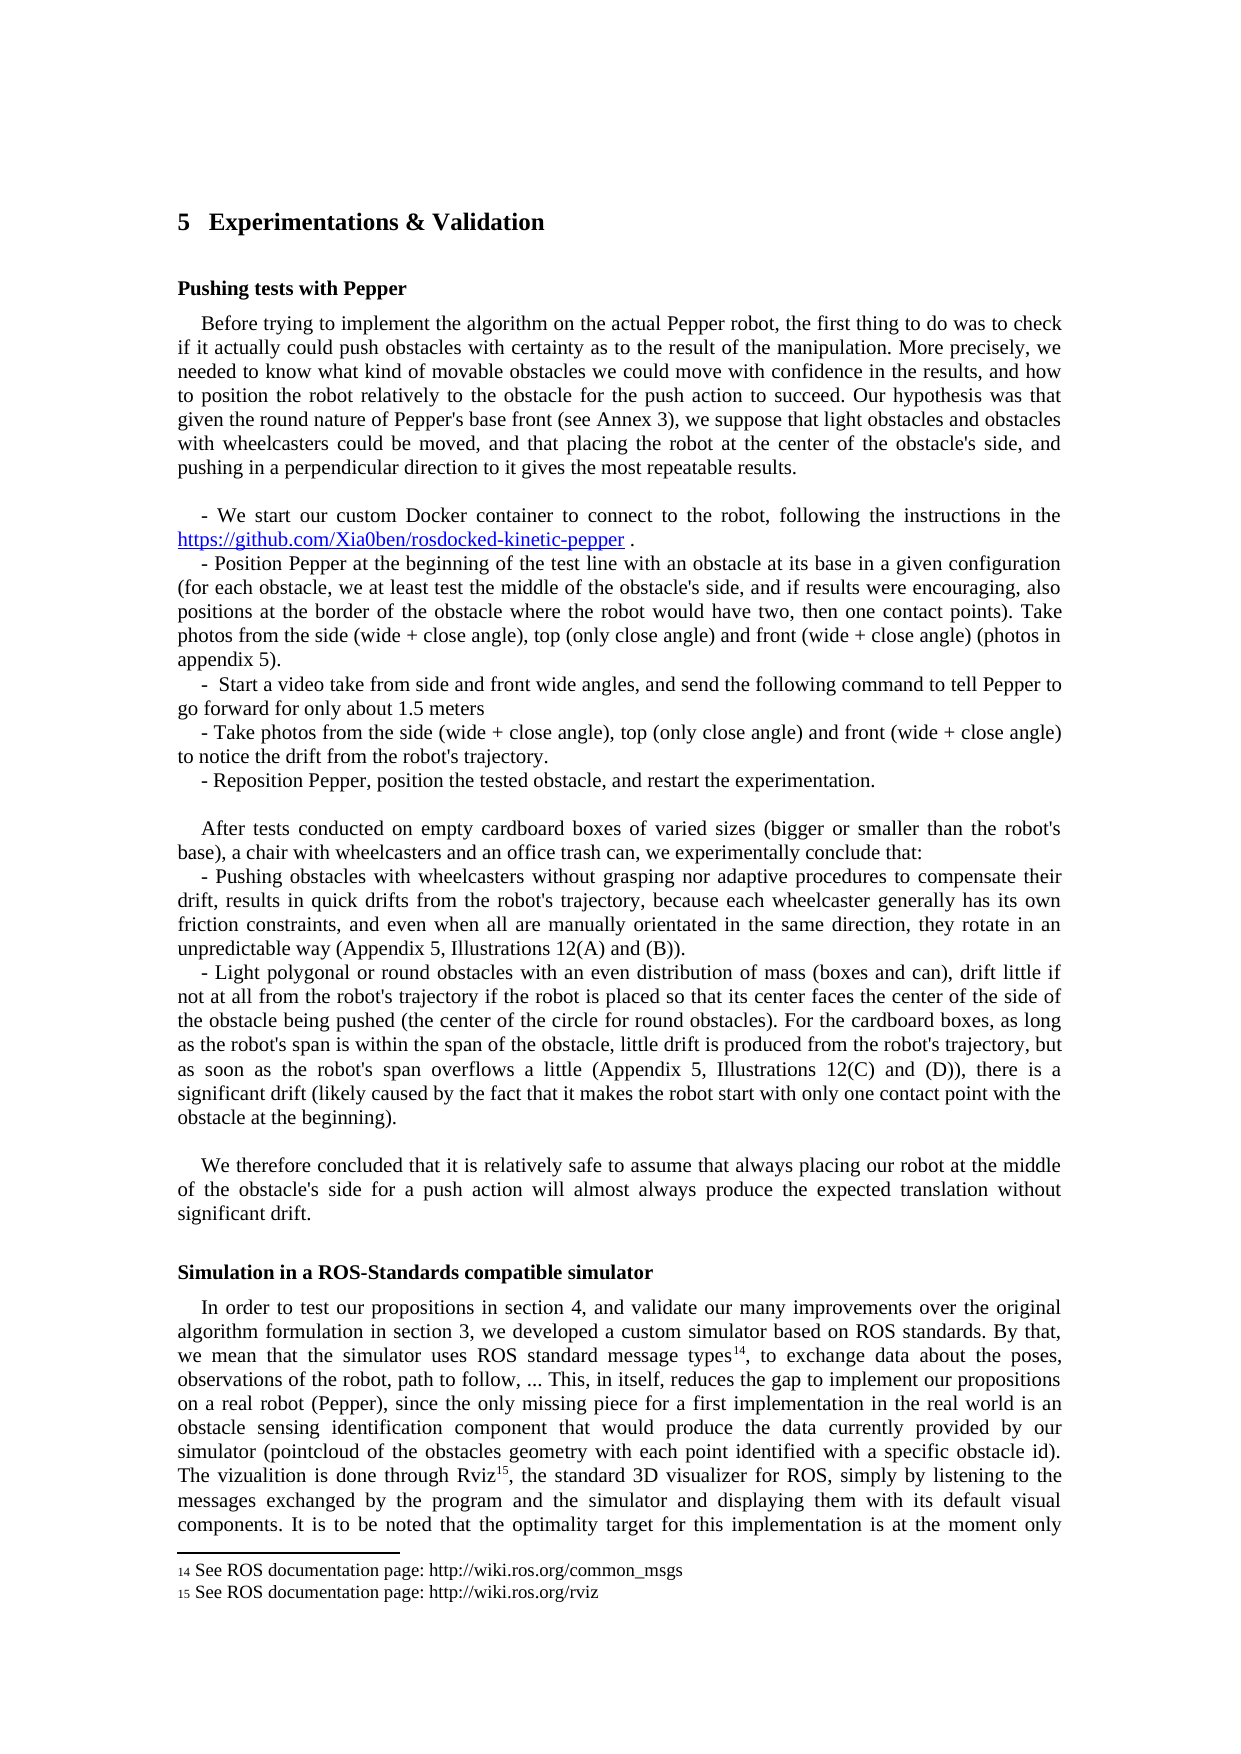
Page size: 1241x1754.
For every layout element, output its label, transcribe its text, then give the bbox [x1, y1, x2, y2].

text - Take photos from the side (wide + close angle), top (only close angle) and front (wide + close angle) to notice the drift from the robot's trajectory. [177, 719, 1063, 768]
text We therefore concluded that it is relatively safe to assume that always placing our robot at the middle of the obstacle's side for a push action will almost always produce the expected translation without significant drift. [177, 1153, 1063, 1225]
text - Reposition Pepper, position the tested obstacle, and restart the experimentation. [177, 768, 1063, 792]
text After tests conducted on empty cardboard boxes of varied sizes (bigger or smaller than the robot's base), a chair with wheelcasters and an office trash can, we experimentally conclude that: [177, 816, 1063, 864]
text - Position Pepper at the beginning of the test line with an obstacle at its base in a given configuration (for each obstacle, we at least test the middle of the obstacle's side, and if results were encouraging, also positions at the border of the obstacle where the robot would have two, then one contact points). Take photos from the side (wide + close angle), top (only close angle) and front (wide + close angle) (photos in appendix 5). [177, 551, 1063, 671]
text In order to test our propositions in section 4, and validate our many improvements over the original algorithm formulation in section 3, we developed a custom simulator based on ROS standards. By that, we mean that the simulator uses ROS standard message types, to exchange data about the poses, observations of the robot, path to follow, ... This, in itself, reduces the gap to implement our propositions on a real robot (Pepper), since the only missing piece for a first implementation in the real world is an obstacle sensing identification component that would produce the data currently provided by our simulator (pointcloud of the obstacles geometry with each point identified with a specific obstacle id). The vizualition is done through Rviz, the standard 3D visualizer for ROS, simply by listening to the messages exchanged by the program and the simulator and displaying them with its default visual components. It is to be noted that the optimality target for this implementation is at the moment only [177, 1295, 1063, 1536]
text Before trying to implement the algorithm on the actual Pepper robot, the first thing to do was to check if it actually could push obstacles with certainty as to the result of the manipulation. More precisely, we needed to know what kind of movable obstacles we could move with confidence in the results, and how to position the robot relatively to the obstacle for the push action to succeed. Our hypothesis was that given the round nature of Pepper's base front (see Annex 3), we suppose that light obstacles and obstacles with wheelcasters could be moved, and that placing the robot at the center of the obstacle's side, and pushing in a perpendicular direction to it gives the most repeatable results. [177, 311, 1063, 479]
subtitle 5 Experimentations & Validation [177, 207, 1063, 236]
text - We start our custom Docker container to connect to the robot, following the instructions in the https://github.com/Xia0ben/rosdocked-kinetic-pepper . [177, 503, 1063, 551]
text See ROS documentation page: http://wiki.ros.org/rviz [177, 1581, 1063, 1602]
text - Light polygonal or round obstacles with an even distribution of mass (boxes and can), drift little if not at all from the robot's trajectory if the robot is placed so that its center faces the center of the side of the obstacle being pushed (the center of the circle for round obstacles). For the cardboard boxes, as long as the robot's span is within the span of the obstacle, little drift is produced from the robot's trajectory, but as soon as the robot's span overflows a little (Appendix 5, Illustrations 12(C) and (D)), there is a significant drift (likely caused by the fact that it makes the robot start with only one contact point with the obstacle at the beginning). [177, 960, 1063, 1129]
subtitle Pushing tests with Pepper [177, 275, 1063, 300]
subtitle Simulation in a ROS-Standards compatible simulator [177, 1259, 1063, 1284]
text - Start a video take from side and front wide angles, and send the following command to tell Pepper to go forward for only about 1.5 meters [177, 671, 1063, 719]
text - Pushing obstacles with wheelcasters without grasping nor adaptive procedures to compensate their drift, results in quick drifts from the robot's trajectory, because each wheelcaster generally has its own friction constraints, and even when all are manually orientated in the same direction, they rotate in an unpredictable way (Appendix 5, Illustrations 12(A) and (B)). [177, 864, 1063, 960]
text See ROS documentation page: http://wiki.ros.org/common_msgs [177, 1559, 1063, 1581]
